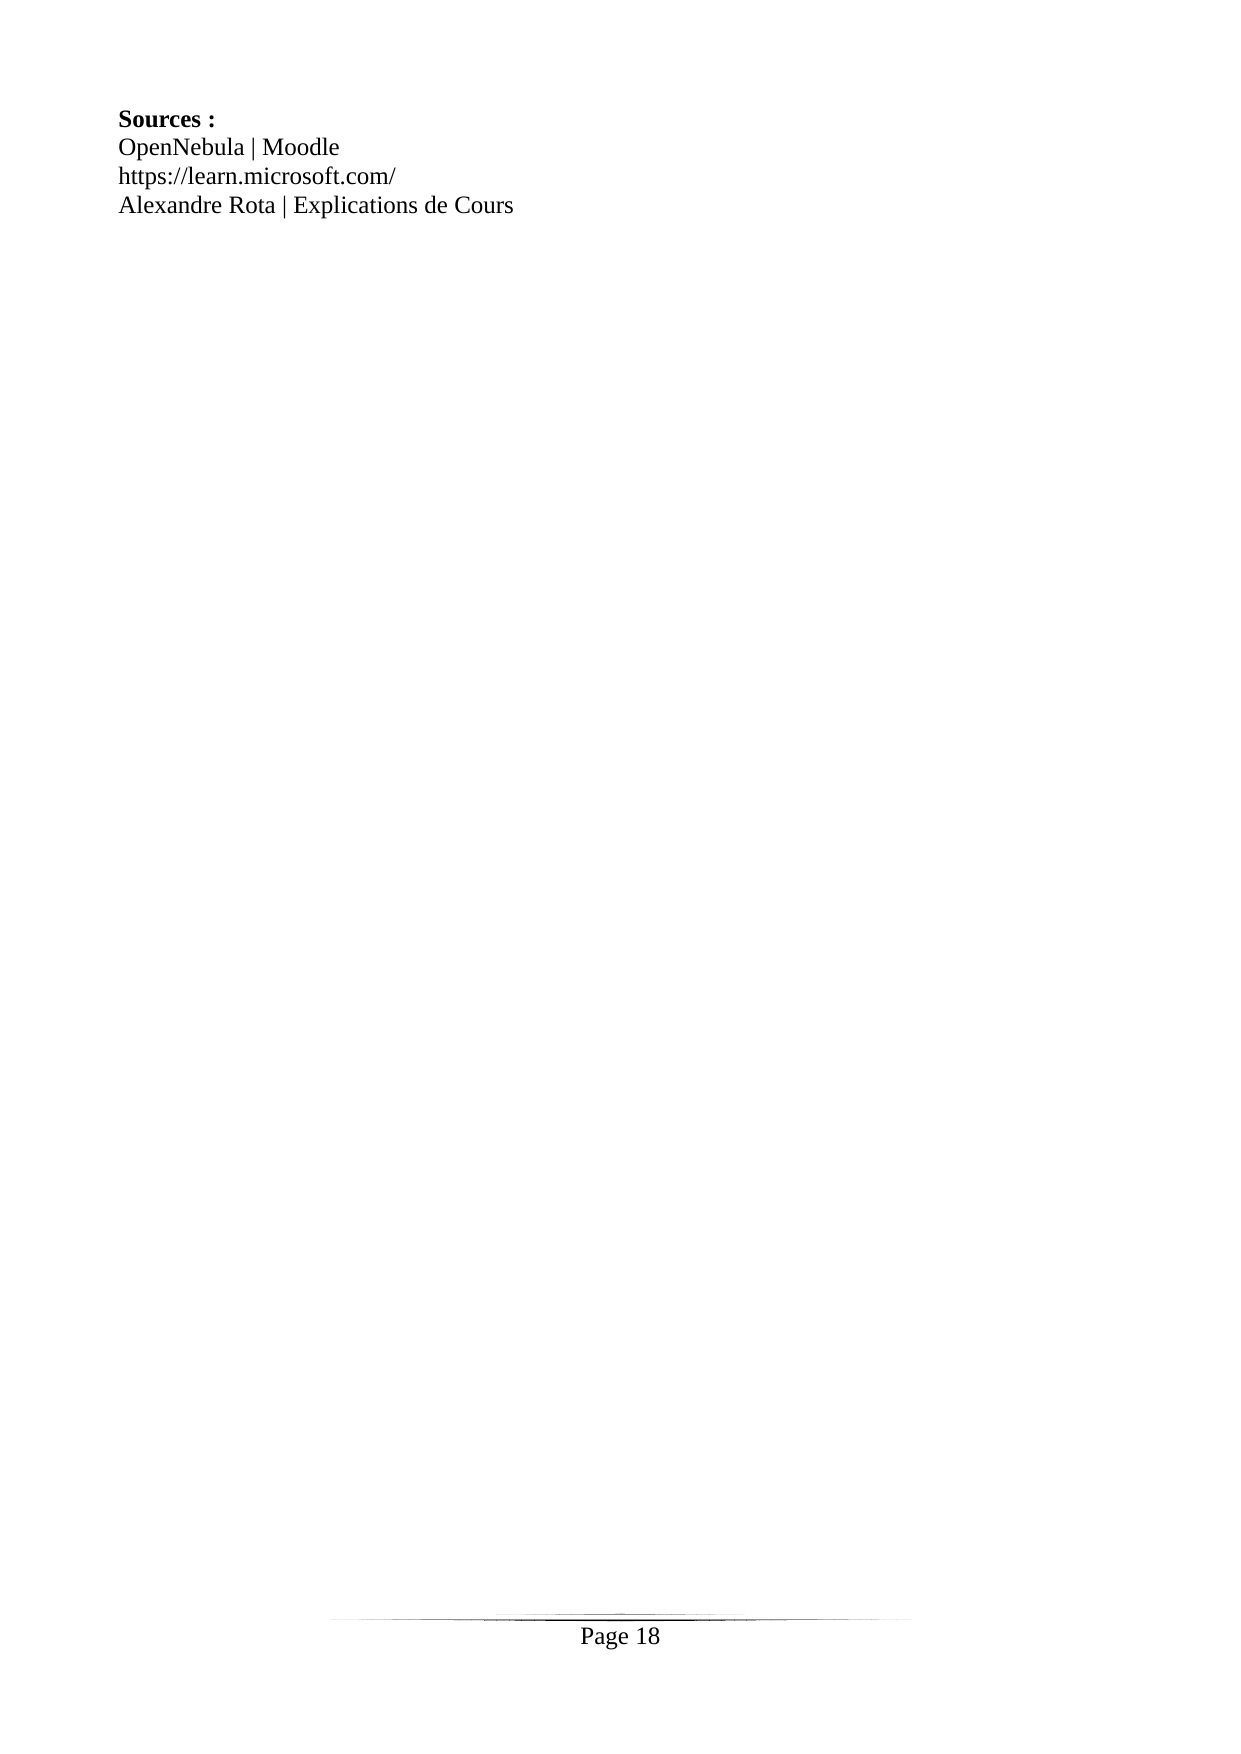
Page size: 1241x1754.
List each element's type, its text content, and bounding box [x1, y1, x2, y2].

text C:/Data/Entreprise --------Commun --------Direction --------Rh --------Technique C:/Data/Users On active le Partage sur le dossier Entreprise et le dossier Users en faisant Propriétés > Partage avancé… > Autorisations > Tout le monde en Contrôle total : (On ajoute un $ au fichier Users lors du Partage pour le définir en tant que partage caché) On peut ensuite ouvrir la Gestion de stratégie de groupe dans Gestionnaire de Serveur > Outils, qui permet de créer les GPO : On commence par créer la GPO qui permettra de faire apparaitre le Lecteur P :Entreprise sur chaque session Utilisateur : On créer également les GPO permettant de bloquer la base de registre et le panneau de configuration aux utilisateurs : On place ensuite ces différentes GPO dans les bonnes OU pour qu’elles concernent seulement les utilisateurs souhaités : Une fois ceci fait, on peut se rendre dans Default Domain Policy en déroulant le domaine actuel pour modifier la Stratégie de mot de passe du domaine : Pour finir la configuration du Partage de fichiers, on se rend dans l’outils Gestionnaire de ressources du serveur de fichiers puis dans Filtres de fichiers ou l’on va ajouter un Filtrage actif pour les fichiers finissant par .locky : On se rends ensuite dans Quotas où l’on va ajouter une Limite de Stockage aux dossiers Users : Pour finir, ouvrir l’Outils DHCP installé précédemment, faire un clic droit sur IPv4 puis Nouvelle Etendue, qui va permettre de créer notre étendue d’adresses IP pour notre DHCP : O On peut également faire une réservation d’adresse IP dans Réservations pour notre machine Cliente (J’ai ici choisis 10.193.102.3) et également ajouter des Options pour l’étendue que l’on vient de créer : L’option 1 de valeur 0x2 permet de désactiver NetBios sur toutes les machines clientes du serveur. L’option 2 permet de définir la Passerelle par défaut des machines clientes du serveur. L’option 3 permet de définir l’adresse IP du serveur DNS sur les machines clientes du serveur. Notre configuration est maintenant terminée, on peut finir par installer si on le souhaite les fonctionnalités RSAT sur la machine Cliente pour accéder au serveur Active Directory à Distance et pouvoir l’administrer plus facilement : On peut ensuite démarrer la machine Client, rejoindre le Réseau dom.lula.fr et se connecter avec l’un des utilisateurs pour vérifier si celui-ci à bien les bons accès sur le partage de fichiers et si il récupère bien une adresse IP ! Tout devrait être fonctionnel ! Comment faire ? : On peut ensuite changer de session pour utiliser n’importe quel compte utilisateur créé précédemment ! Je conseille également de désactiver l’énumération basée sur l’accès dans Gestionnaire de Serveur > Partage, celle-ci forçant à faire disparaitre les fichiers auquel les utilisateurs n’ont pas accès, ce qui n’est pas pratique... : Sources : OpenNebula | Moodle https://learn.microsoft.com/ Alexandre Rota | Explications de Cours [118, 75, 1122, 219]
